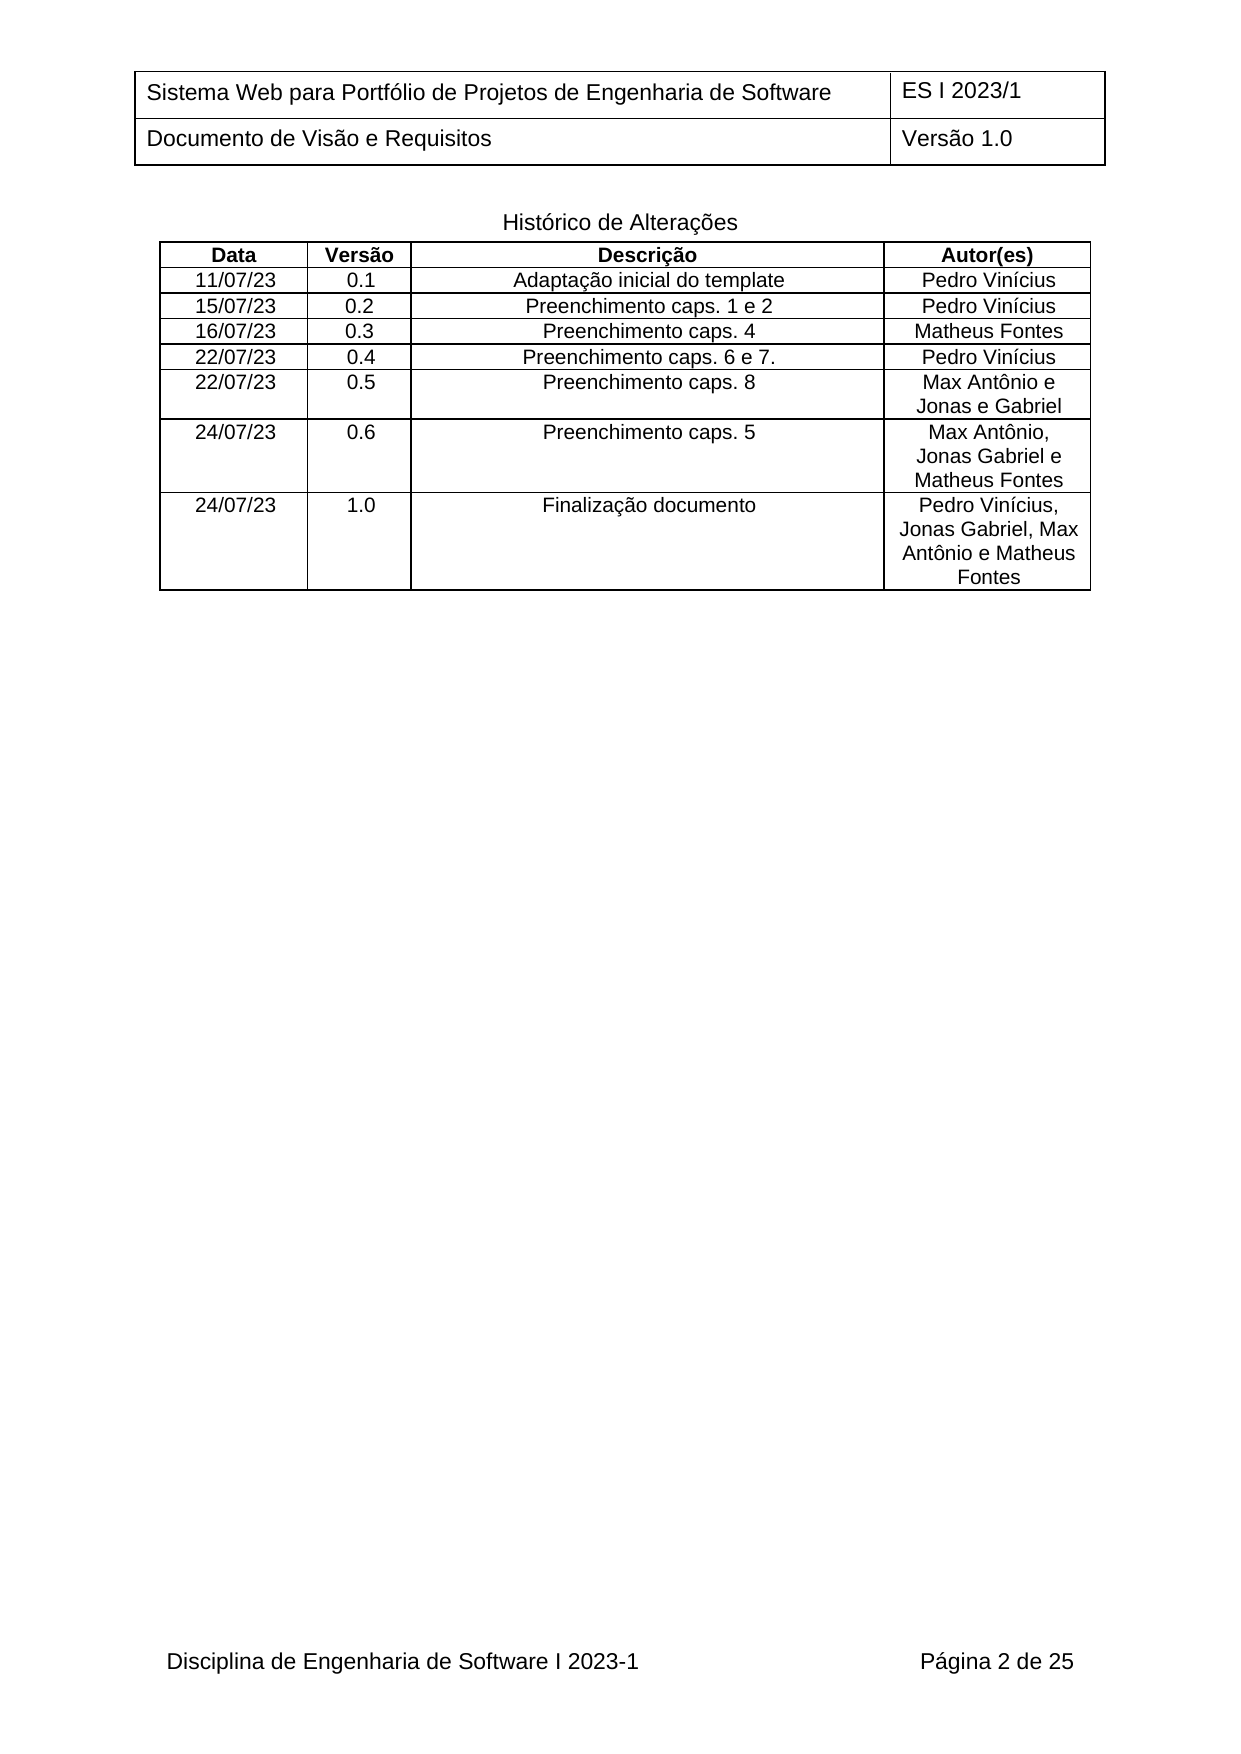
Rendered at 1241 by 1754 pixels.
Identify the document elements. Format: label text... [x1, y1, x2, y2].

table_cell 0.3 [308, 319, 410, 343]
table_cell Preenchimento caps. 1 e 2 [412, 294, 883, 318]
table_cell Preenchimento caps. 4 [412, 319, 883, 343]
table_cell Pedro Vinícius [885, 268, 1090, 292]
table_cell 24/07/23 [161, 493, 307, 589]
table_cell Pedro Vinícius [885, 294, 1090, 318]
table_header Descrição [412, 243, 883, 267]
table_cell Pedro Vinícius [885, 345, 1090, 369]
table_cell 0.4 [308, 345, 410, 369]
table_cell Max Antônio e Jonas e Gabriel [885, 370, 1090, 418]
table_cell 22/07/23 [161, 345, 307, 369]
table_cell Matheus Fontes [885, 319, 1090, 343]
table_cell 0.5 [308, 370, 410, 418]
table_cell Finalização documento [412, 493, 883, 589]
table_header Autor(es) [885, 243, 1090, 267]
table_cell Pedro Vinícius, Jonas Gabriel, Max Antônio e Matheus Fontes [885, 493, 1090, 589]
table_cell 1.0 [308, 493, 410, 589]
table_cell 0.6 [308, 420, 410, 492]
table_cell 11/07/23 [161, 268, 307, 292]
table_cell 24/07/23 [161, 420, 307, 492]
text Histórico de Alterações [148, 208, 1092, 235]
table_cell 16/07/23 [161, 319, 307, 343]
table_cell 15/07/23 [161, 294, 307, 318]
table_cell 0.1 [308, 268, 410, 292]
table_cell Adaptação inicial do template [412, 268, 883, 292]
table_cell Preenchimento caps. 5 [412, 420, 883, 492]
table_cell Max Antônio, Jonas Gabriel e Matheus Fontes [885, 420, 1090, 492]
table_cell 0.2 [308, 294, 410, 318]
table_header Versão [308, 243, 410, 267]
table_cell 22/07/23 [161, 370, 307, 418]
table_cell Preenchimento caps. 8 [412, 370, 883, 418]
table_header Data [161, 243, 307, 267]
table_cell Preenchimento caps. 6 e 7. [412, 345, 883, 369]
